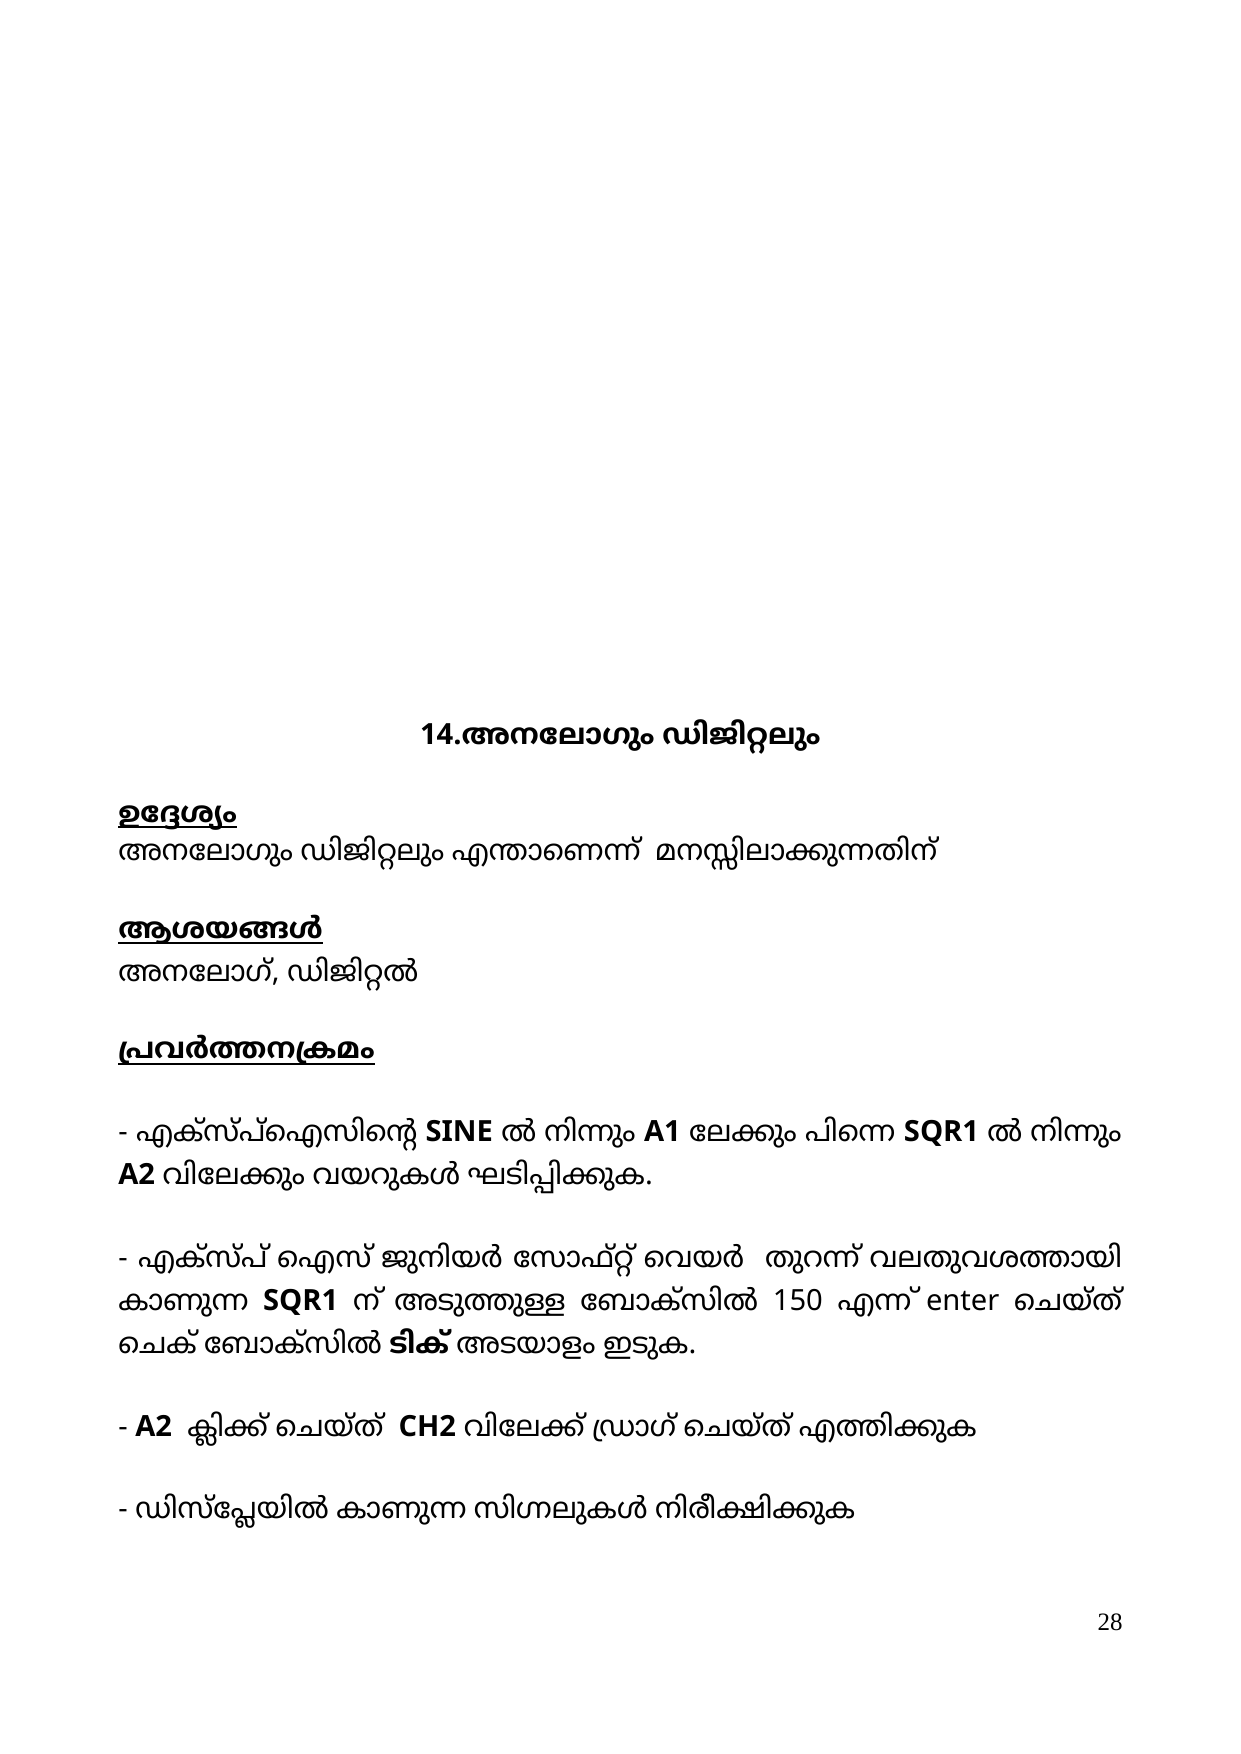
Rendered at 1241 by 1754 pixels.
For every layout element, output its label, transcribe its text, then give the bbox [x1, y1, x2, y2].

text 14.അനലോഗും ഡിജിറ്റലും [118, 713, 1122, 756]
text പ്രവർത്തനക്രമം [118, 1033, 1122, 1071]
list - ഡിസ്പ്ലേയിൽ കാണുന്ന സിഗ്നലുകൾ നിരീക്ഷിക്കുക [118, 1487, 1122, 1531]
text ആശയങ്ങൾ [118, 912, 1122, 950]
text അനലോഗ്, ഡിജിറ്റൽ [118, 950, 1122, 993]
list - എക്സ്പ്ഐസിന്റെ SINE ൽ നിന്നും A1 ലേക്കും പിന്നെ SQR1 ൽ നിന്നും A2 വിലേക്കും വയറുകൾ ഘടിപ്പിക്കുക. [118, 1110, 1122, 1196]
list - A2 ക്ലിക്ക് ചെയ്ത് CH2 വിലേക്ക് ഡ്രാഗ് ചെയ്ത് എത്തിക്കുക [118, 1405, 1122, 1448]
text അനലോഗും ഡിജിറ്റലും എന്താണെന്ന് മനസ്സിലാക്കുന്നതിന് [118, 834, 1122, 872]
list - എക്സ്പ് ഐസ് ജുനിയര്‍ സോഫ്റ്റ് വെയര്‍ തുറന്ന് വലതുവശത്തായി കാണുന്ന SQR1 ന് അടുത്തുള്ള ബോക്സില്‍ 150 എന്ന് enter ചെയ്ത് ചെക് ബോക്സില്‍ ടിക് അടയാളം ഇടുക. [118, 1236, 1122, 1365]
text ഉദ്ദേശ്യം [118, 796, 1122, 834]
